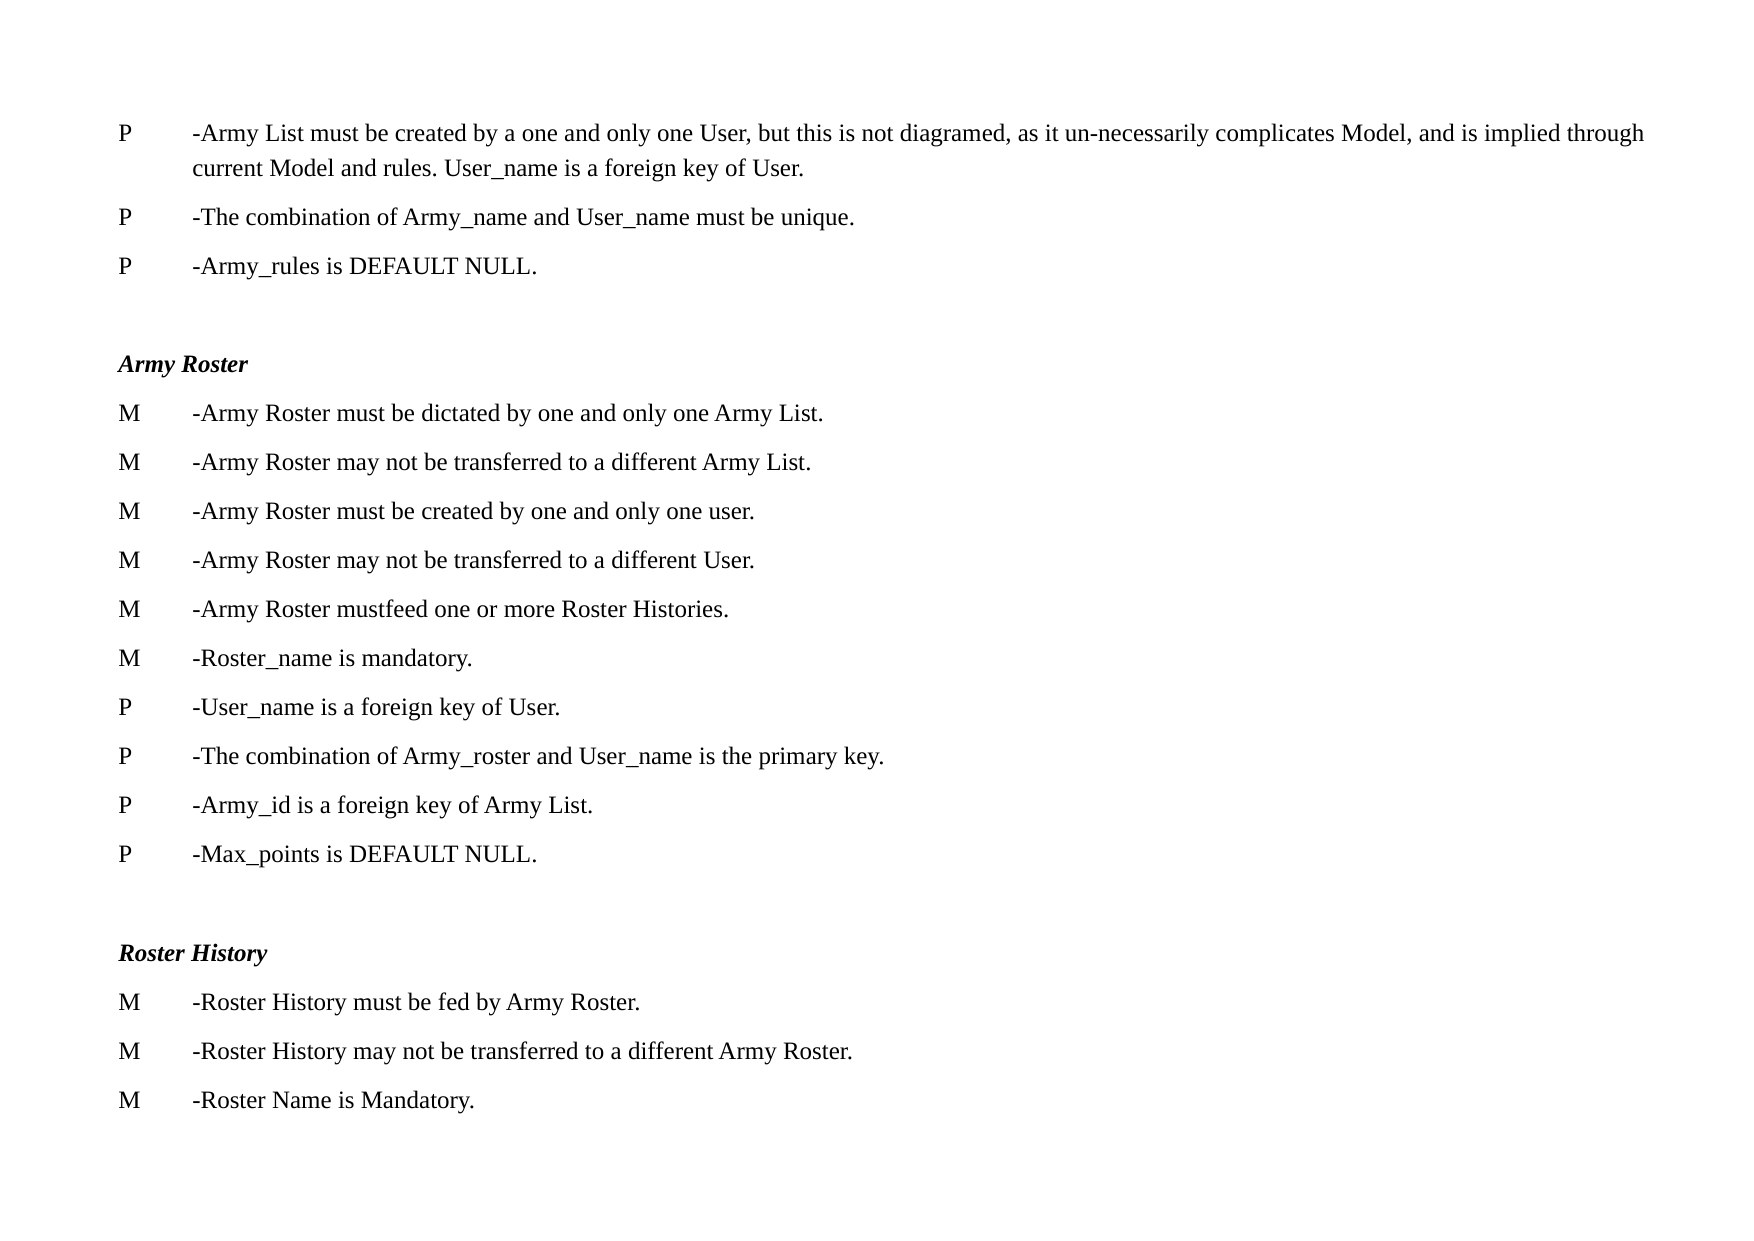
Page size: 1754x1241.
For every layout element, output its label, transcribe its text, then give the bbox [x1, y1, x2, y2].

text M -Roster Name is Mandatory. [118, 1085, 1653, 1113]
text M -Roster History must be fed by Army Roster. [118, 987, 1653, 1015]
text P -User_name is a foreign key of User. [118, 692, 1653, 721]
text M -Army Roster mustfeed one or more Roster Histories. [118, 594, 1653, 623]
text M -Army Roster may not be transferred to a different User. [118, 545, 1653, 574]
text P -The combination of Army_name and User_name must be unique. [118, 202, 1653, 230]
text P -Army List must be created by a one and only one User, but this is not diagramed, as it un-necessarily complicates Model, and is implied through current Model and rules. User_name is a foreign key of User. [118, 118, 1653, 181]
text M -Army Roster must be created by one and only one user. [118, 496, 1653, 525]
text M -Army Roster may not be transferred to a different Army List. [118, 447, 1653, 476]
text Army Roster [118, 349, 1653, 378]
text Roster History [118, 938, 1653, 966]
text P -Army_rules is DEFAULT NULL. [118, 251, 1653, 279]
text M -Roster_name is mandatory. [118, 643, 1653, 672]
text M -Roster History may not be transferred to a different Army Roster. [118, 1036, 1653, 1064]
text P -Max_points is DEFAULT NULL. [118, 839, 1653, 868]
text P -Army_id is a foreign key of Army List. [118, 790, 1653, 819]
text M -Army Roster must be dictated by one and only one Army List. [118, 398, 1653, 427]
text P -The combination of Army_roster and User_name is the primary key. [118, 741, 1653, 770]
